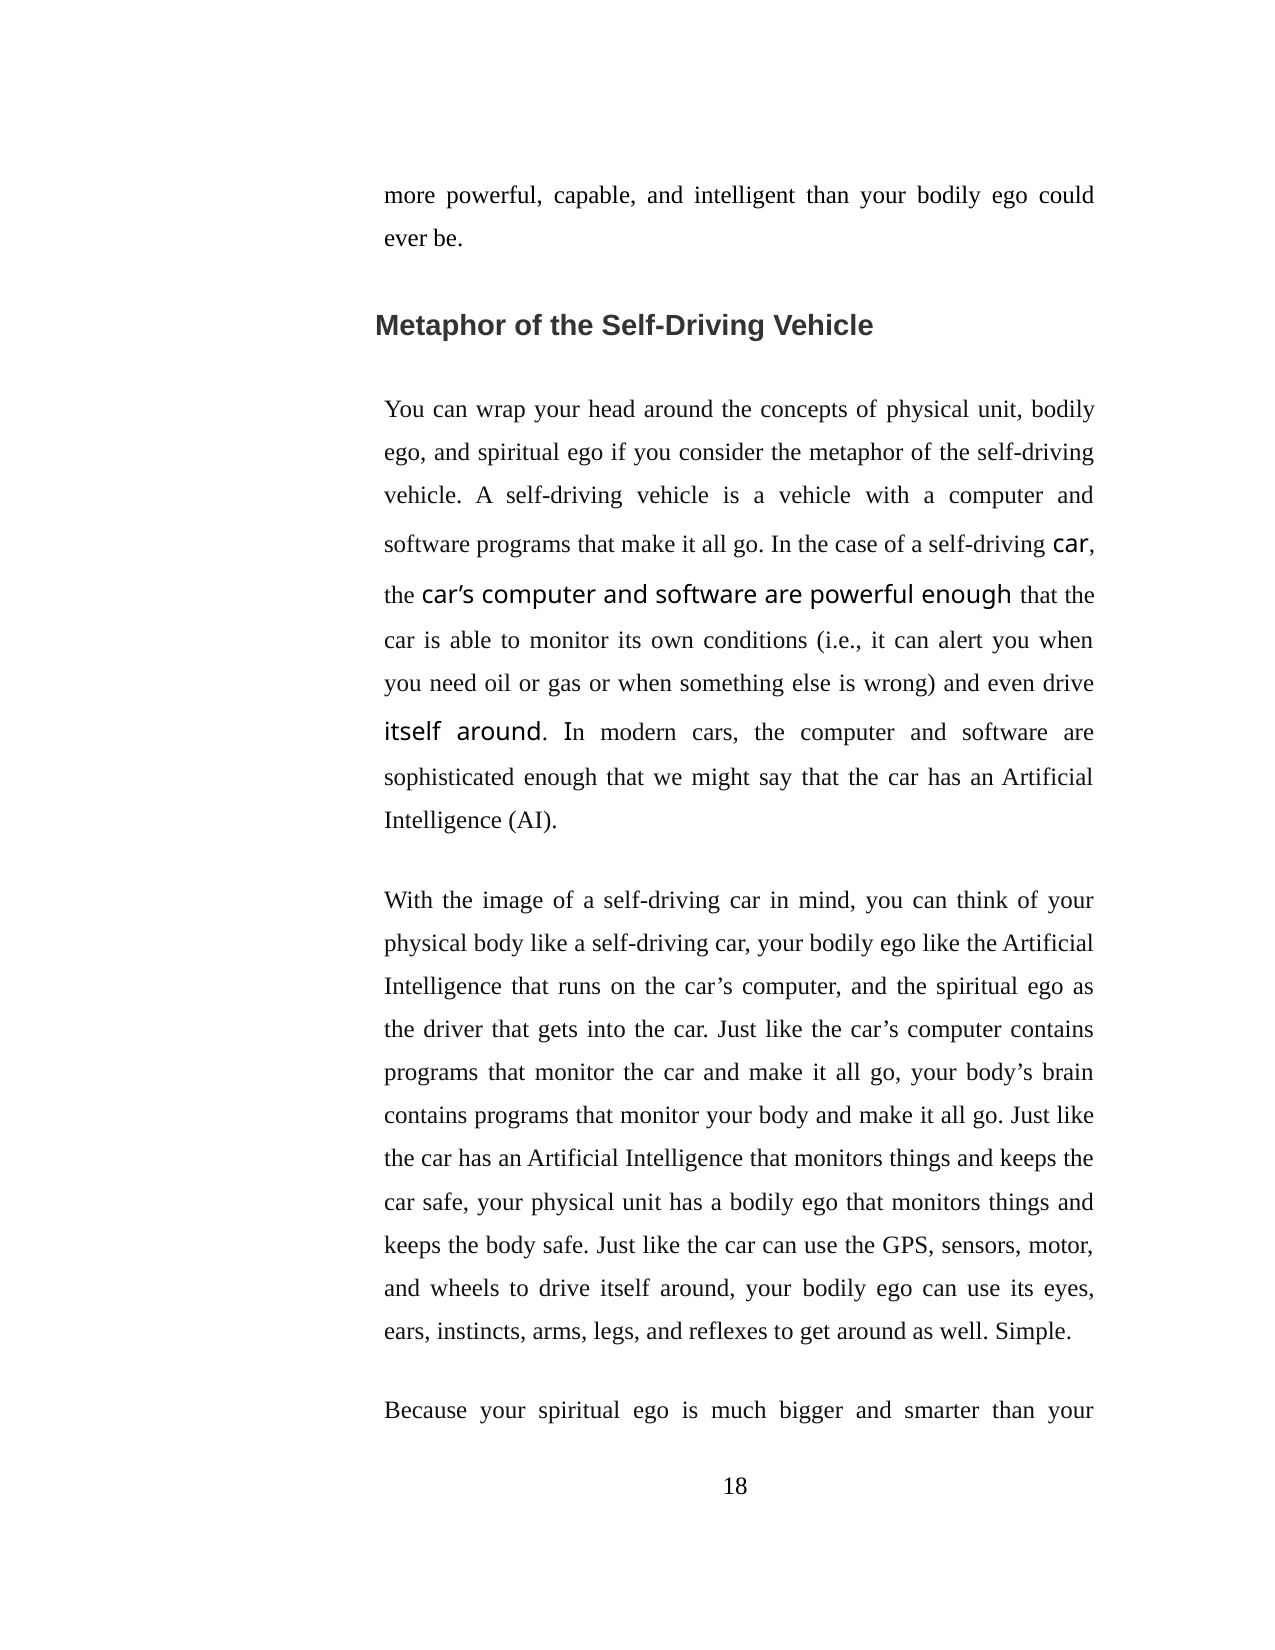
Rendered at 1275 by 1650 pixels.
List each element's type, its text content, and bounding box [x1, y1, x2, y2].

text You can wrap your head around the concepts of physical unit, bodily ego, and spiritual ego if you consider the metaphor of the self-driving vehicle. A self-driving vehicle is a vehicle with a computer and software programs that make it all go. In the case of a self-driving car, the car’s computer and software are powerful enough that the car is able to monitor its own conditions (i.e., it can alert you when you need oil or gas or when something else is wrong) and even drive itself around. In modern cars, the computer and software are sophisticated enough that we might say that the car has an Artificial Intelligence (AI). [384, 394, 1095, 834]
text more powerful, capable, and intelligent than your bodily ego could ever be. [384, 180, 1095, 252]
text Because your spiritual ego is much bigger and smarter than your [384, 1395, 1095, 1424]
subtitle Metaphor of the Self-Driving Vehicle [375, 308, 1095, 342]
text With the image of a self-driving car in mind, you can think of your physical body like a self-driving car, your bodily ego like the Artificial Intelligence that runs on the car’s computer, and the spiritual ego as the driver that gets into the car. Just like the car’s computer contains programs that monitor the car and make it all go, your body’s brain contains programs that monitor your body and make it all go. Just like the car has an Artificial Intelligence that monitors things and keeps the car safe, your physical unit has a bodily ego that monitors things and keeps the body safe. Just like the car can use the GPS, sensors, motor, and wheels to drive itself around, your bodily ego can use its eyes, ears, instincts, arms, legs, and reflexes to get around as well. Simple. [384, 885, 1095, 1345]
